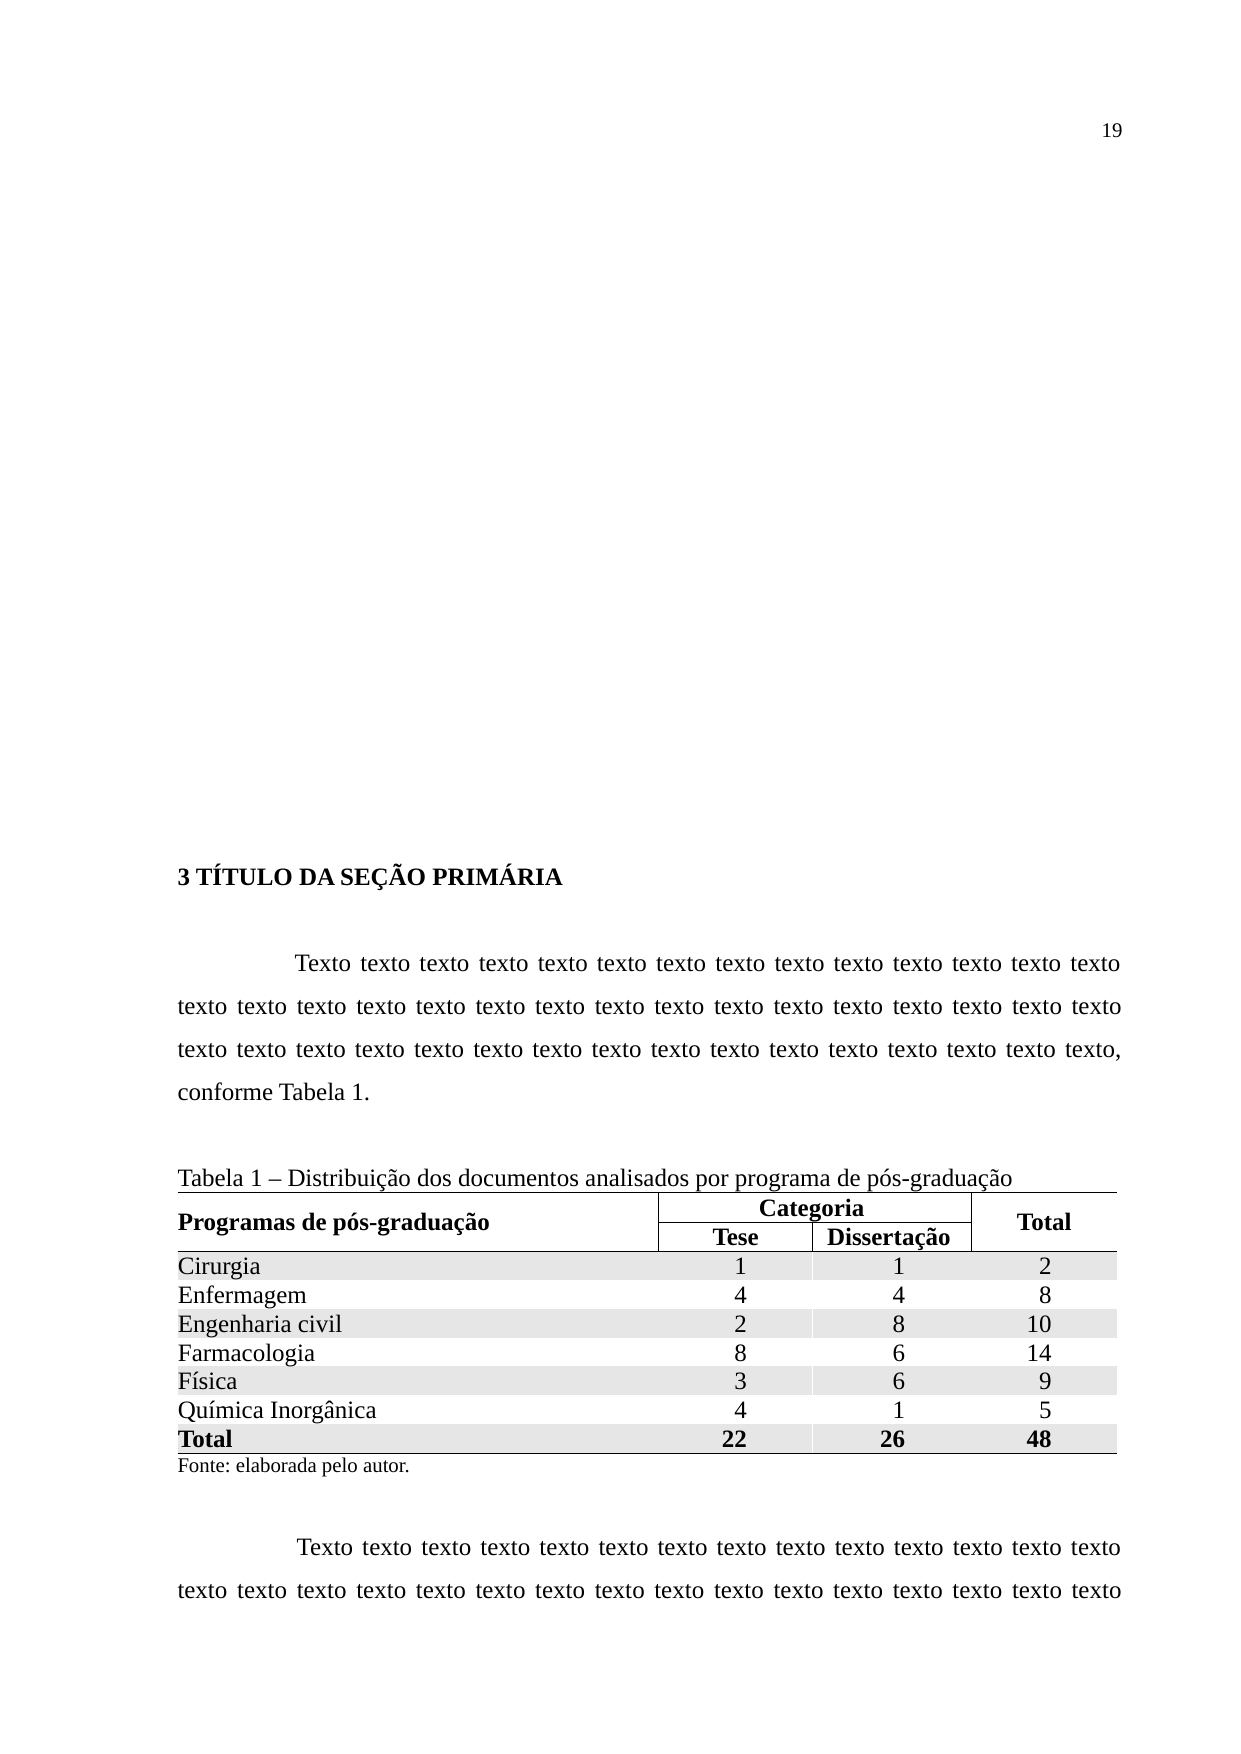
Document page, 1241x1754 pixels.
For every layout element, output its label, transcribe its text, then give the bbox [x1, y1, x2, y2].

table_cell 4 [658, 1280, 812, 1309]
table_cell 14 [971, 1338, 1117, 1366]
table_cell Dissertação [813, 1223, 971, 1251]
table_cell 2 [658, 1309, 812, 1338]
table_cell 8 [971, 1280, 1117, 1309]
table_cell 22 [658, 1424, 812, 1453]
table_cell 6 [813, 1338, 971, 1366]
table_cell 8 [813, 1309, 971, 1338]
table_cell 3 [658, 1366, 812, 1395]
table_cell Enfermagem [178, 1280, 658, 1309]
text Texto texto texto texto texto texto texto texto texto texto texto texto texto texto texto texto texto texto texto texto texto texto texto texto texto texto texto texto texto texto [177, 1532, 1122, 1604]
table_cell Física [178, 1366, 658, 1395]
table_cell 5 [971, 1395, 1117, 1424]
table_cell Química Inorgânica [178, 1395, 658, 1424]
table_cell Total [178, 1424, 658, 1453]
table_cell 6 [813, 1366, 971, 1395]
text 3 TÍTULO DA SEÇÃO PRIMÁRIA [177, 862, 1122, 890]
table_cell Farmacologia [178, 1338, 658, 1366]
table_cell 8 [658, 1338, 812, 1366]
text Fonte: elaborada pelo autor. [177, 1453, 1122, 1477]
table_cell 1 [813, 1252, 971, 1280]
text Texto texto texto texto texto texto texto texto texto texto texto texto texto texto texto texto texto texto texto texto texto texto texto texto texto texto texto texto texto texto texto texto texto texto texto texto texto texto texto texto texto texto texto texto texto texto, conforme Tabela 1. [177, 948, 1122, 1106]
table_cell 2 [971, 1252, 1117, 1280]
table_cell 1 [813, 1395, 971, 1424]
table_cell 1 [658, 1252, 812, 1280]
text Tabela 1 – Distribuição dos documentos analisados por programa de pós-graduação [177, 1163, 1122, 1192]
table_cell Engenharia civil [178, 1309, 658, 1338]
table_cell 4 [813, 1280, 971, 1309]
table_header Total [972, 1193, 1117, 1251]
table_cell Tese [659, 1223, 812, 1251]
table_cell 9 [971, 1366, 1117, 1395]
table_cell 10 [971, 1309, 1117, 1338]
table_header Categoria [659, 1193, 971, 1222]
table_cell 48 [971, 1424, 1117, 1453]
table_header Programas de pós-graduação [178, 1193, 658, 1251]
table_cell 4 [658, 1395, 812, 1424]
table_cell 26 [813, 1424, 971, 1453]
table_cell Cirurgia [178, 1252, 658, 1280]
